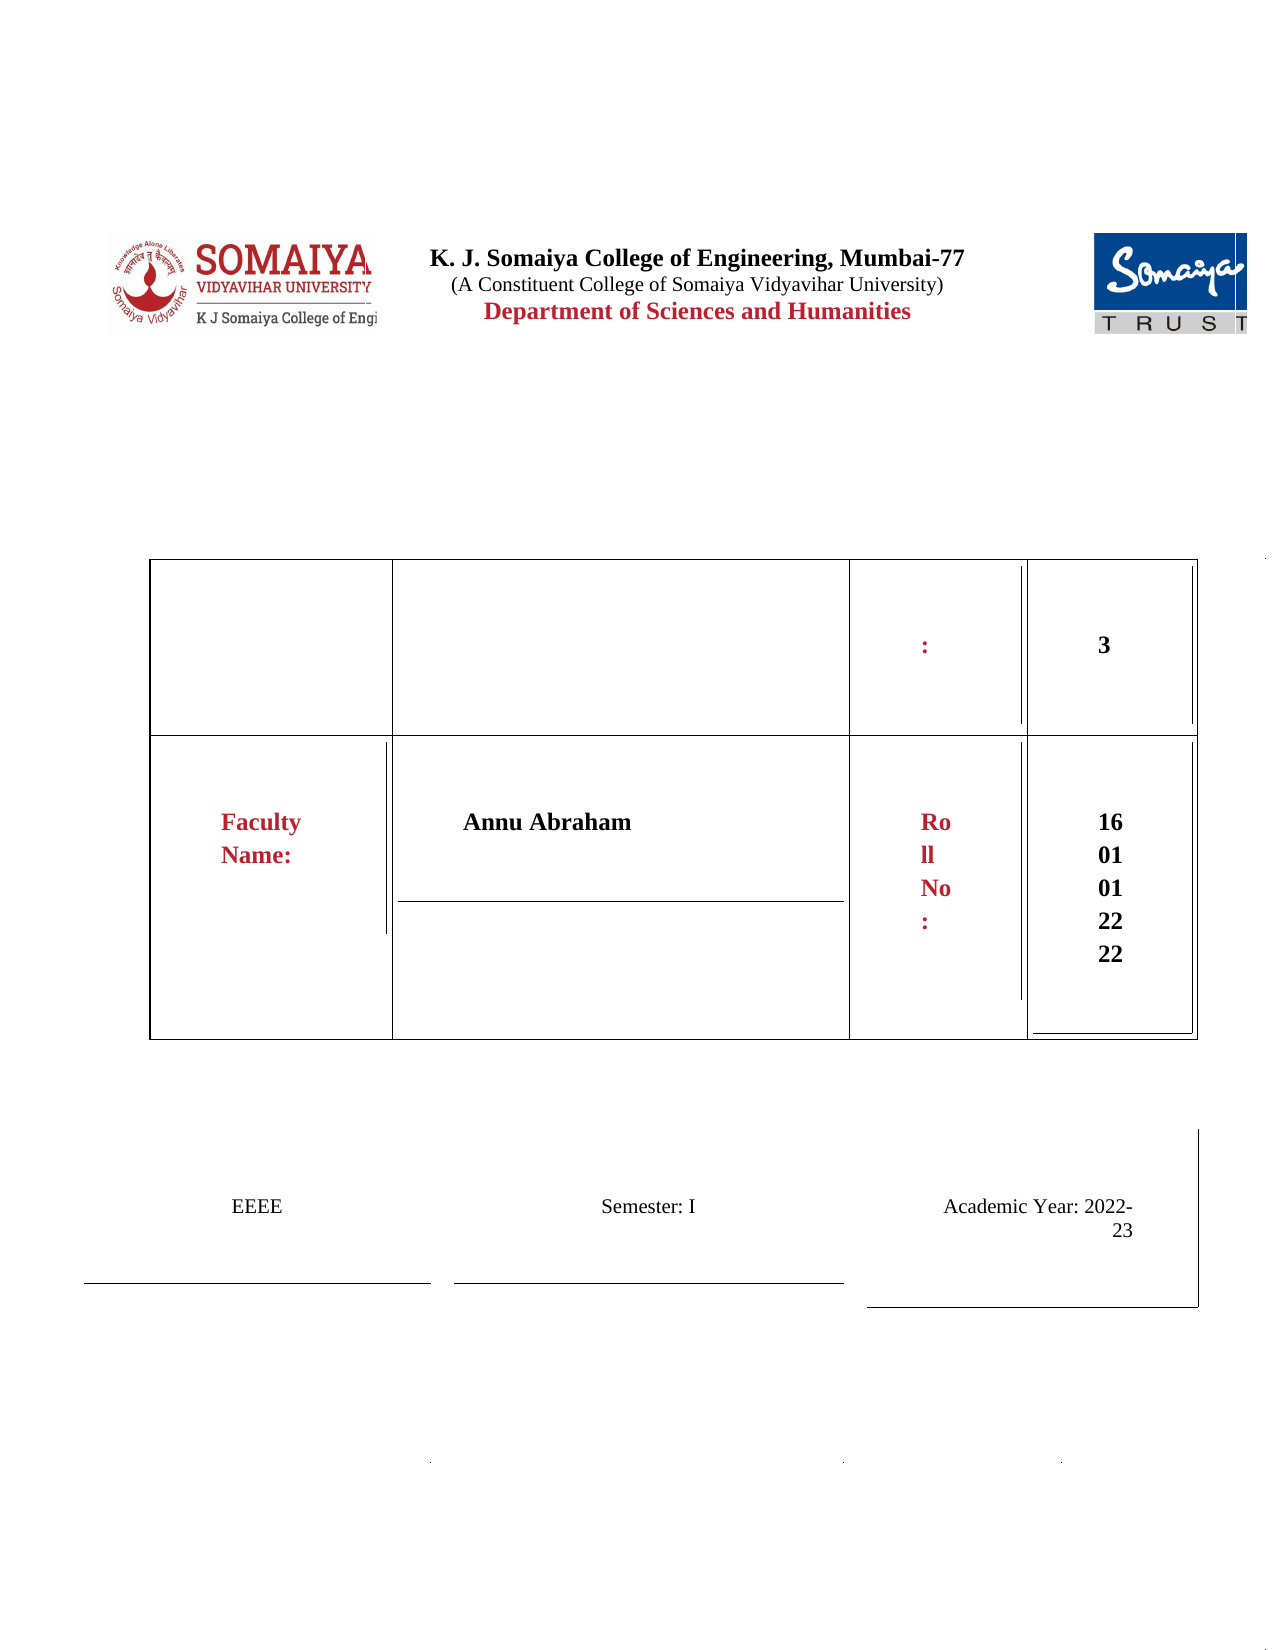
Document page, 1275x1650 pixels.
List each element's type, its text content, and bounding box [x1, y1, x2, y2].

table_cell 3 [1028, 560, 1197, 735]
table_cell 1601012222 [1028, 736, 1197, 1039]
table_cell [393, 560, 849, 735]
table_cell Faculty Name: [151, 736, 392, 1039]
table_cell [151, 560, 392, 735]
table_cell Annu Abraham [393, 736, 849, 1039]
table_cell : [850, 560, 1027, 735]
table_cell Roll No: [850, 736, 1027, 1039]
